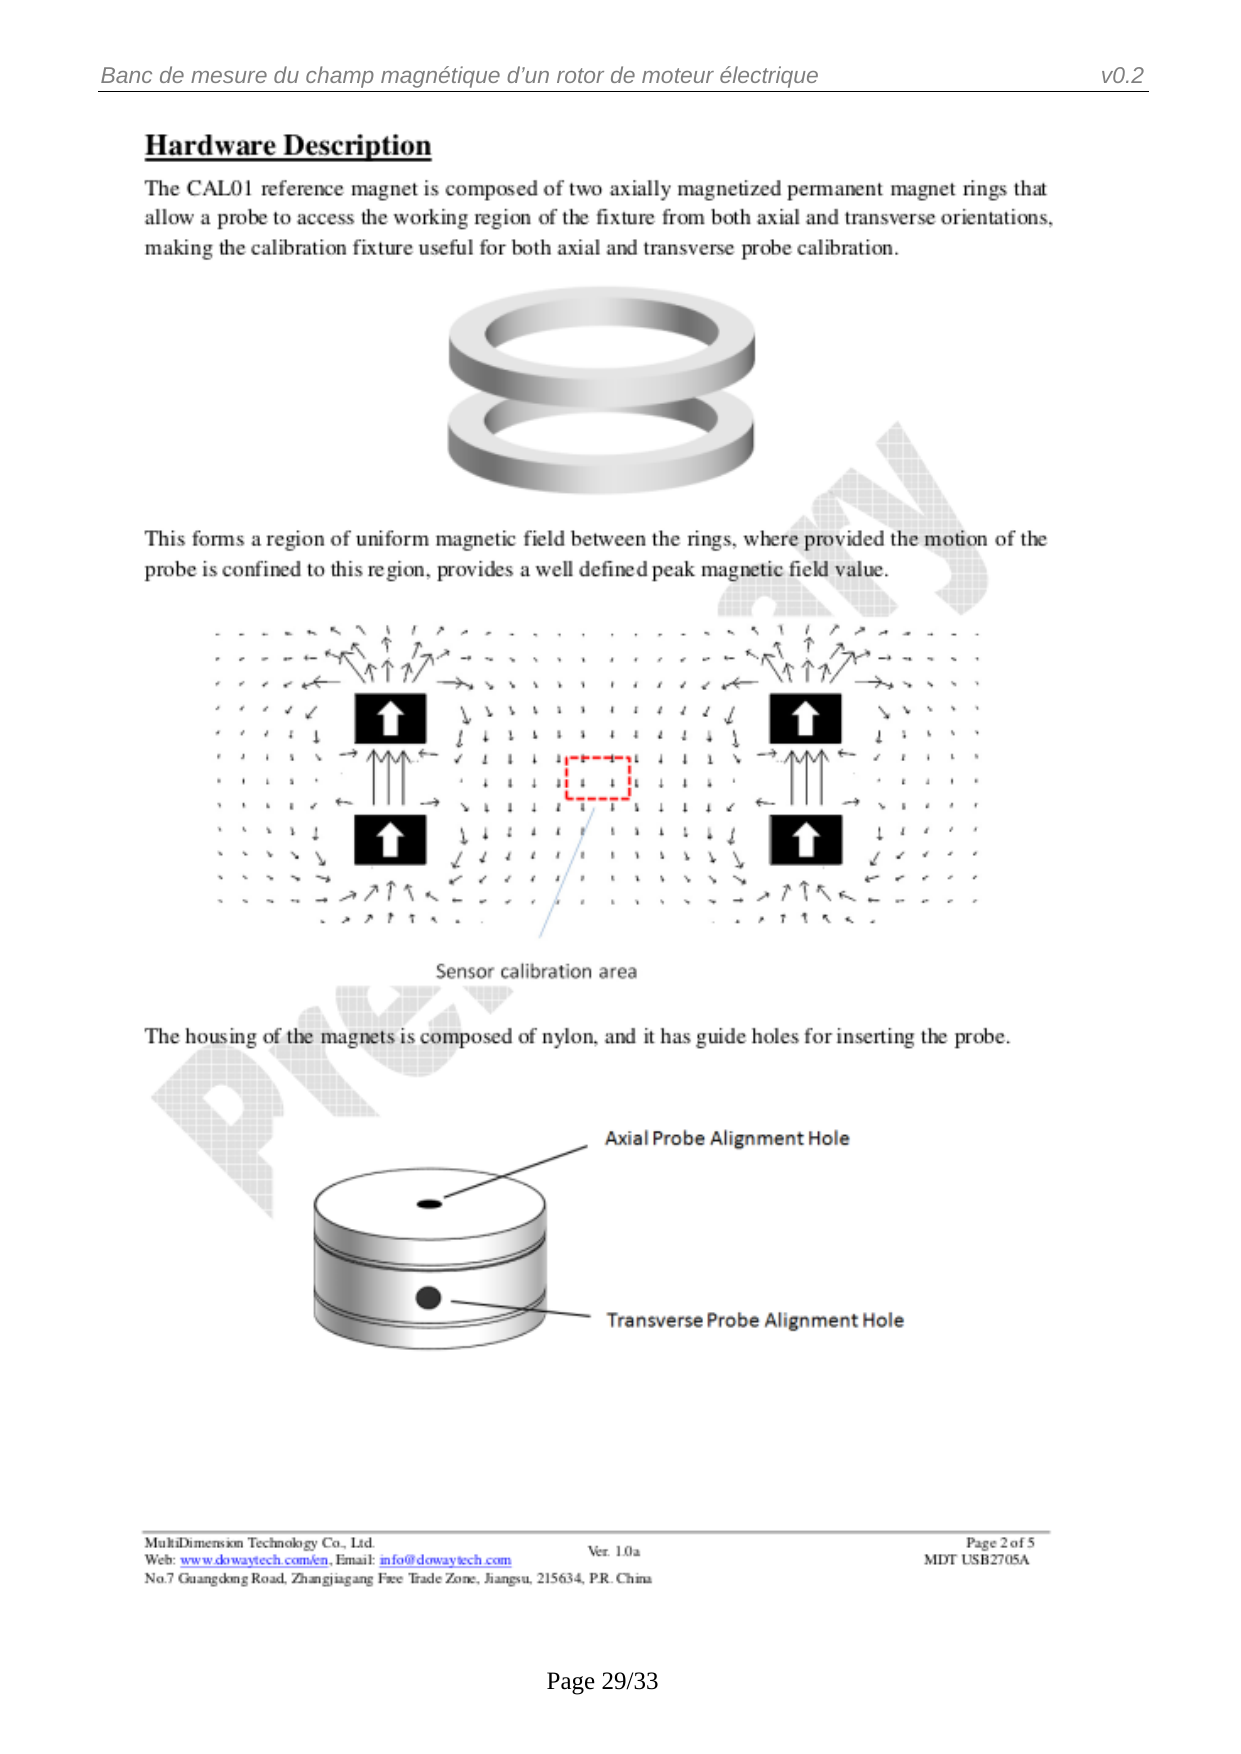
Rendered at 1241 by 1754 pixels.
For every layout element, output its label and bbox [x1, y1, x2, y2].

picture [123, 123, 1075, 1597]
